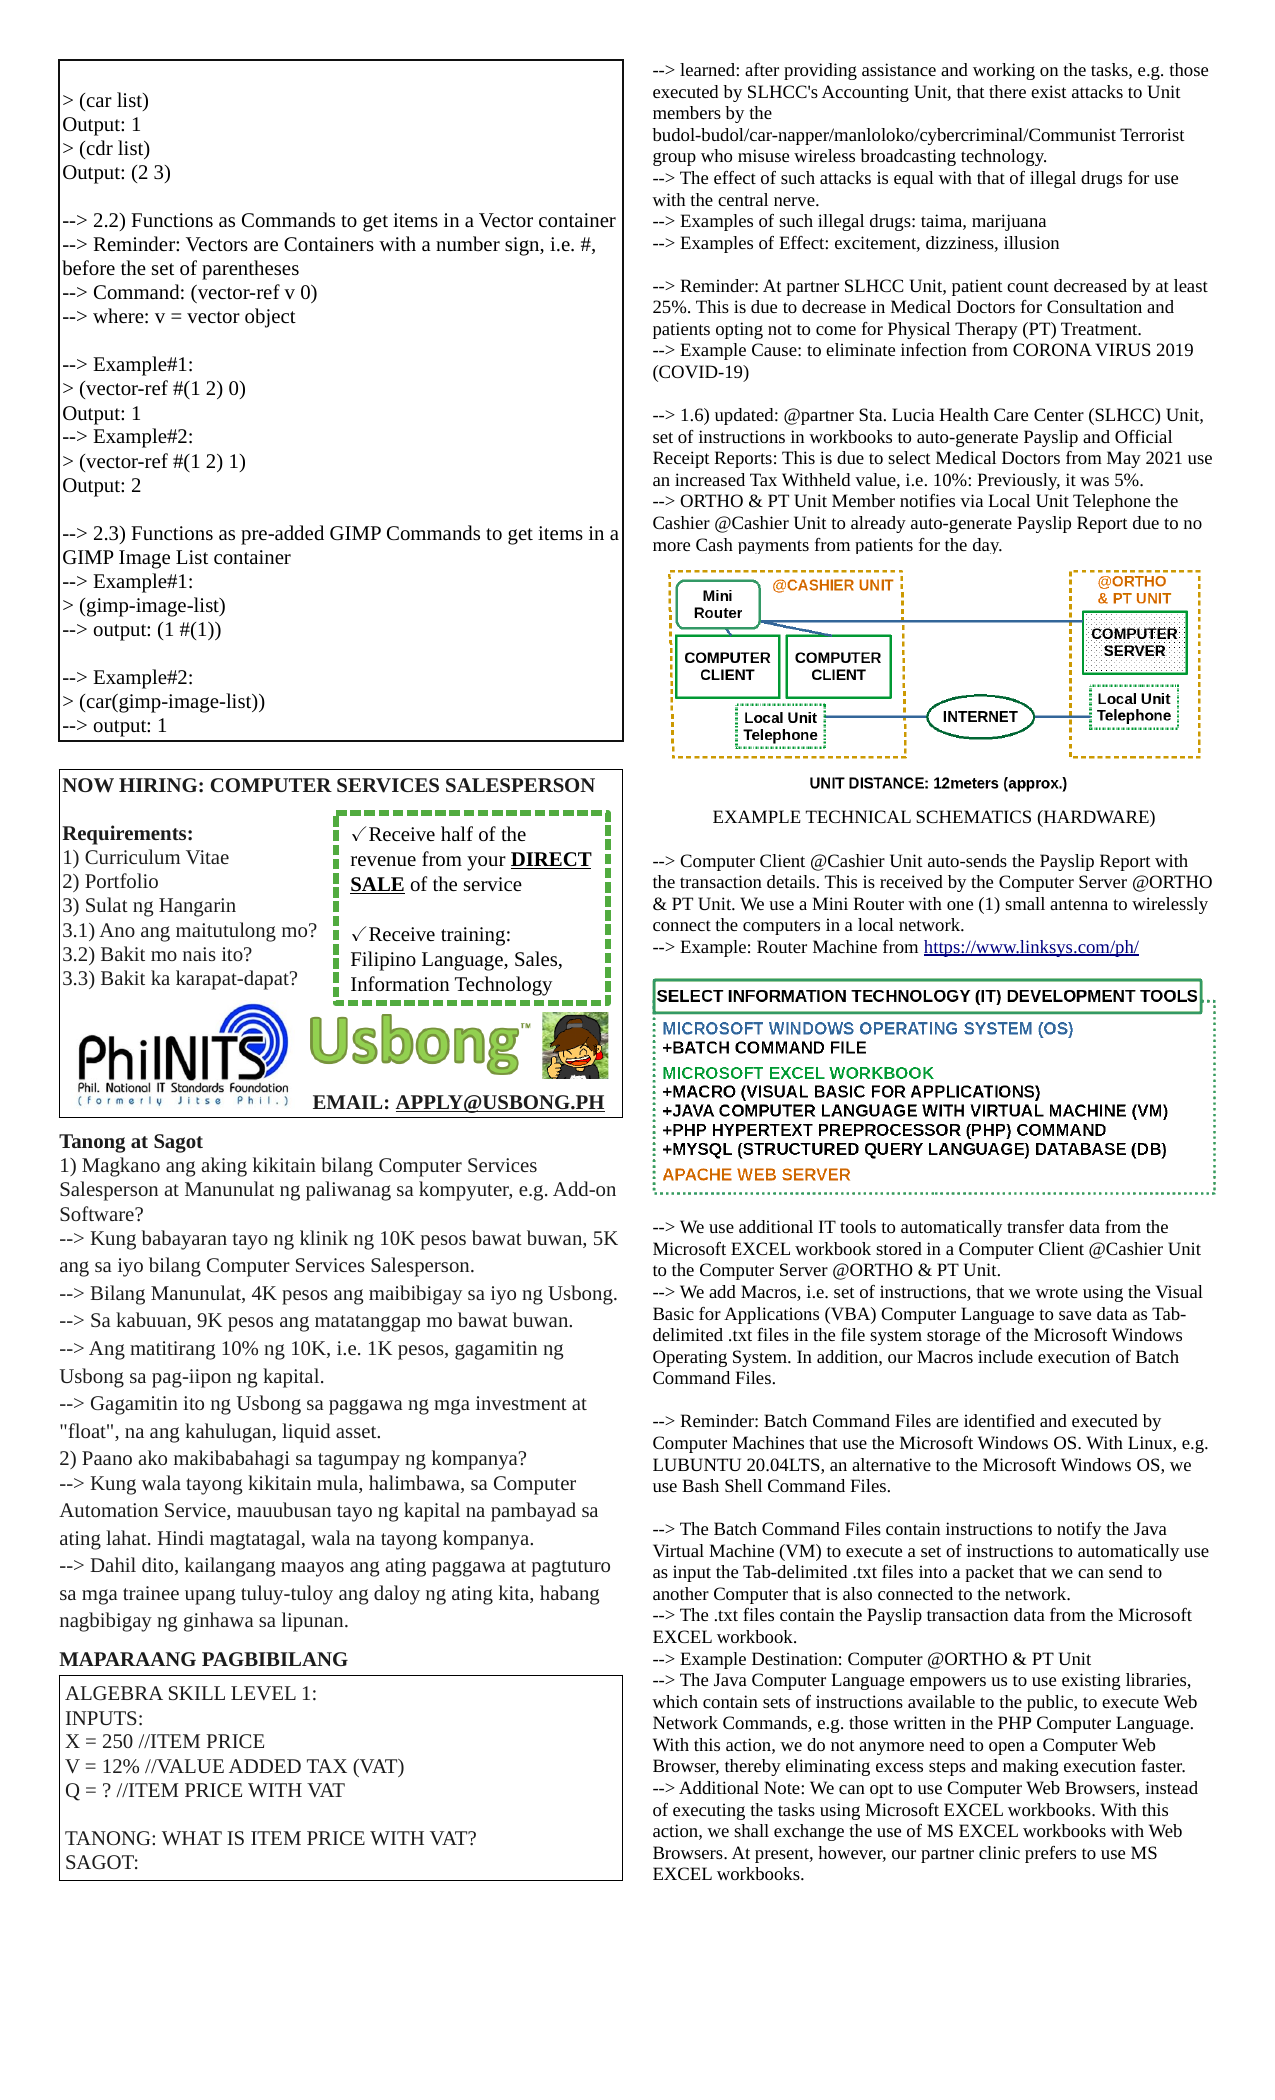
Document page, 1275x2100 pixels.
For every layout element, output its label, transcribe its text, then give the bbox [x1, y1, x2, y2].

text --> Examples of such illegal drugs: taima, marijuana [652, 210, 1216, 232]
text --> The effect of such attacks is equal with that of illegal drugs for use with the central nerve. [652, 167, 1216, 210]
text --> Example Destination: Computer @ORTHO & PT Unit [652, 1647, 1216, 1669]
text --> Additional Note: We can opt to use Computer Web Browsers, instead of executing the tasks using Microsoft EXCEL workbooks. With this action, we shall exchange the use of MS EXCEL workbooks with Web Browsers. At present, however, our partner clinic prefers to use MS EXCEL workbooks. [652, 1777, 1216, 1885]
text --> learned: after providing assistance and working on the tasks, e.g. those executed by SLHCC's Accounting Unit, that there exist attacks to Unit members by the budol-budol/car-napper/manloloko/cybercriminal/Communist Terrorist group who misuse wireless broadcasting technology. [652, 59, 1216, 167]
text --> The Batch Command Files contain instructions to notify the Java Virtual Machine (VM) to execute a set of instructions to automatically use as input the Tab-delimited .txt files into a packet that we can send to another Computer that is also connected to the network. [652, 1518, 1216, 1604]
picture [310, 1014, 531, 1075]
text --> The .txt files contain the Payslip transaction data from the Microsoft EXCEL workbook. [652, 1604, 1216, 1647]
text --> We use additional IT tools to automatically transfer data from the Microsoft EXCEL workbook stored in a Computer Client @Cashier Unit to the Computer Server @ORTHO & PT Unit. [652, 1216, 1216, 1281]
text --> Examples of Effect: excitement, dizziness, illusion [652, 232, 1216, 253]
subtitle Tanong at Sagot [59, 1129, 623, 1153]
picture [652, 978, 1216, 1195]
subtitle 2) Paano ako makibabahagi sa tagumpay ng kompanya? [59, 1446, 623, 1470]
text --> Kung babayaran tayo ng klinik ng 10K pesos bawat buwan, 5K ang sa iyo bilang Computer Services Salesperson. --> Bilang Manunulat, 4K pesos ang maibibigay sa iyo ng Usbong. --> Sa kabuuan, 9K pesos ang matatanggap mo bawat buwan. --> Ang matitirang 10% ng 10K, i.e. 1K pesos, gagamitin ng Usbong sa pag-iipon ng kapital. --> Gagamitin ito ng Usbong sa paggawa ng mga investment at "float", na ang kahulugan, liquid asset. [59, 1226, 623, 1443]
text MAPARAANG PAGBIBILANG [59, 1647, 623, 1671]
text --> Example: Router Machine from https://www.linksys.com/ph/ [652, 936, 1216, 957]
text --> Kung wala tayong kikitain mula, halimbawa, sa Computer Automation Service, mauubusan tayo ng kapital na pambayad sa ating lahat. Hindi magtatagal, wala na tayong kompanya. --> Dahil dito, kailangang maayos ang ating paggawa at pagtuturo sa mga trainee upang tuluy-tuloy ang daloy ng ating kita, habang nagbibigay ng ginhawa sa lipunan. [59, 1470, 623, 1632]
subtitle 1) Magkano ang aking kikitain bilang Computer Services Salesperson at Manunulat ng paliwanag sa kompyuter, e.g. Add-on Software? [59, 1153, 623, 1226]
picture [71, 1000, 295, 1109]
text --> ORTHO & PT Unit Member notifies via Local Unit Telephone the Cashier @Cashier Unit to already auto-generate Payslip Report due to no more Cash payments from patients for the day. [652, 490, 1216, 554]
table_header > (car list) Output: 1 > (cdr list) Output: (2 3) --> 2.2) Functions as Commands to get items in a Vector container --> Reminder: Vectors are Containers with a number sign, i.e. #, before the set of parentheses --> Command: (vector-ref v 0) --> where: v = vector object --> Example#1: > (vector-ref #(1 2) 0) Output: 1 --> Example#2: > (vector-ref #(1 2) 1) Output: 2 --> 2.3) Functions as pre-added GIMP Commands to get items in a GIMP Image List container --> Example#1: > (gimp-image-list) --> output: (1 #(1)) --> Example#2: > (car(gimp-image-list)) --> output: 1 [60, 61, 622, 740]
picture [542, 1012, 609, 1079]
text --> Example Cause: to eliminate infection from CORONA VIRUS 2019 (COVID-19) [652, 339, 1216, 382]
text --> Computer Client @Cashier Unit auto-sends the Payslip Report with the transaction details. This is received by the Computer Server @ORTHO & PT Unit. We use a Mini Router with one (1) small antenna to wirelessly connect the computers in a local network. [652, 849, 1216, 936]
table_header ALGEBRA SKILL LEVEL 1: INPUTS: X = 250 //ITEM PRICE V = 12% //VALUE ADDED TAX (VAT) Q = ? //ITEM PRICE WITH VAT TANONG: WHAT IS ITEM PRICE WITH VAT? SAGOT: [60, 1676, 622, 1879]
text --> The Java Computer Language empowers us to use existing libraries, which contain sets of instructions available to the public, to execute Web Network Commands, e.g. those written in the PHP Computer Language. With this action, we do not anymore need to open a Computer Web Browser, thereby eliminating excess steps and making execution faster. [652, 1669, 1216, 1777]
text --> We add Macros, i.e. set of instructions, that we wrote using the Visual Basic for Applications (VBA) Computer Language to save data as Tab-delimited .txt files in the file system storage of the Microsoft Windows Operating System. In addition, our Macros include execution of Batch Command Files. [652, 1281, 1216, 1389]
text --> 1.6) updated: @partner Sta. Lucia Health Care Center (SLHCC) Unit, set of instructions in workbooks to auto-generate Payslip and Official Receipt Reports: This is due to select Medical Doctors from May 2021 use an increased Tax Withheld value, i.e. 10%: Previously, it was 5%. [652, 404, 1216, 490]
picture [652, 554, 1216, 807]
text --> Reminder: Batch Command Files are identified and executed by Computer Machines that use the Microsoft Windows OS. With Linux, e.g. LUBUNTU 20.04LTS, an alternative to the Microsoft Windows OS, we use Bash Shell Command Files. [652, 1410, 1216, 1497]
text EXAMPLE TECHNICAL SCHEMATICS (HARDWARE) [652, 807, 1216, 828]
table_header NOW HIRING: COMPUTER SERVICES SALESPERSON Requirements: 1) Curriculum Vitae 2) Portfolio 3) Sulat ng Hangarin 3.1) Ano ang maitutulong mo? 3.2) Bakit mo nais ito? 3.3) Bakit ka karapat-dapat? EMAIL: APPLY@USBONG.PH [60, 770, 622, 1117]
text --> Reminder: At partner SLHCC Unit, patient count decreased by at least 25%. This is due to decrease in Medical Doctors for Consultation and patients opting not to come for Physical Therapy (PT) Treatment. [652, 275, 1216, 339]
